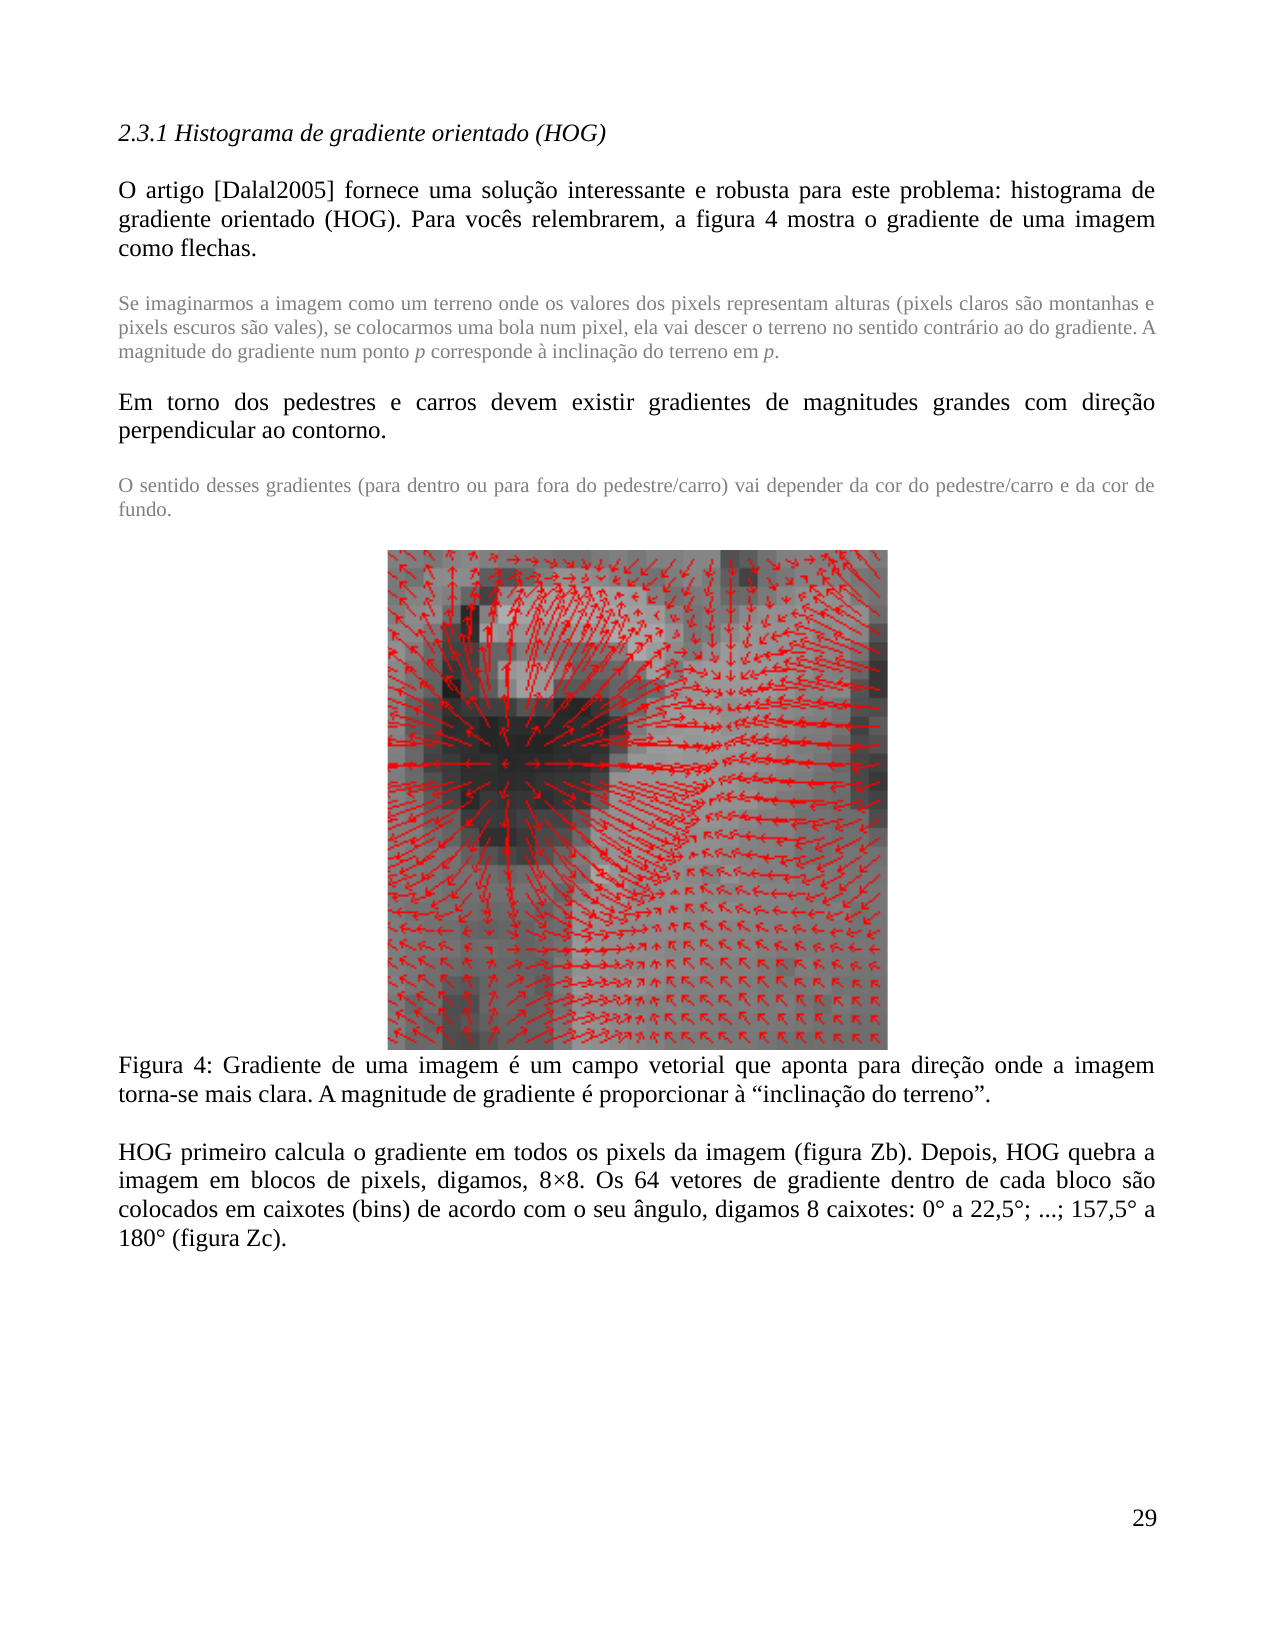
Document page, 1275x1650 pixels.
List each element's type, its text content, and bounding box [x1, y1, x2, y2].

picture [387, 550, 888, 1051]
text O sentido desses gradientes (para dentro ou para fora do pedestre/carro) vai depender da cor do pedestre/carro e da cor de fundo. [118, 473, 1157, 521]
text Em torno dos pedestres e carros devem existir gradientes de magnitudes grandes com direção perpendicular ao contorno. [118, 387, 1157, 444]
text HOG primeiro calcula o gradiente em todos os pixels da imagem (figura Zb). Depois, HOG quebra a imagem em blocos de pixels, digamos, 8×8. Os 64 vetores de gradiente dentro de cada bloco são colocados em caixotes (bins) de acordo com o seu ângulo, digamos 8 caixotes: 0° a 22,5°; ...; 157,5° a 180° (figura Zc). [118, 1137, 1157, 1252]
text Figura 4: Gradiente de uma imagem é um campo vetorial que aponta para direção onde a imagem torna-se mais clara. A magnitude de gradiente é proporcionar à “inclinação do terreno”. [118, 1050, 1157, 1108]
text 2.3.1 Histograma de gradiente orientado (HOG) [118, 118, 1157, 147]
text Se imaginarmos a imagem como um terreno onde os valores dos pixels representam alturas (pixels claros são montanhas e pixels escuros são vales), se colocarmos uma bola num pixel, ela vai descer o terreno no sentido contrário ao do gradiente. A magnitude do gradiente num ponto p corresponde à inclinação do terreno em p. [118, 291, 1157, 363]
text O artigo [Dalal2005] fornece uma solução interessante e robusta para este problema: histograma de gradiente orientado (HOG). Para vocês relembrarem, a figura 4 mostra o gradiente de uma imagem como flechas. [118, 176, 1157, 262]
